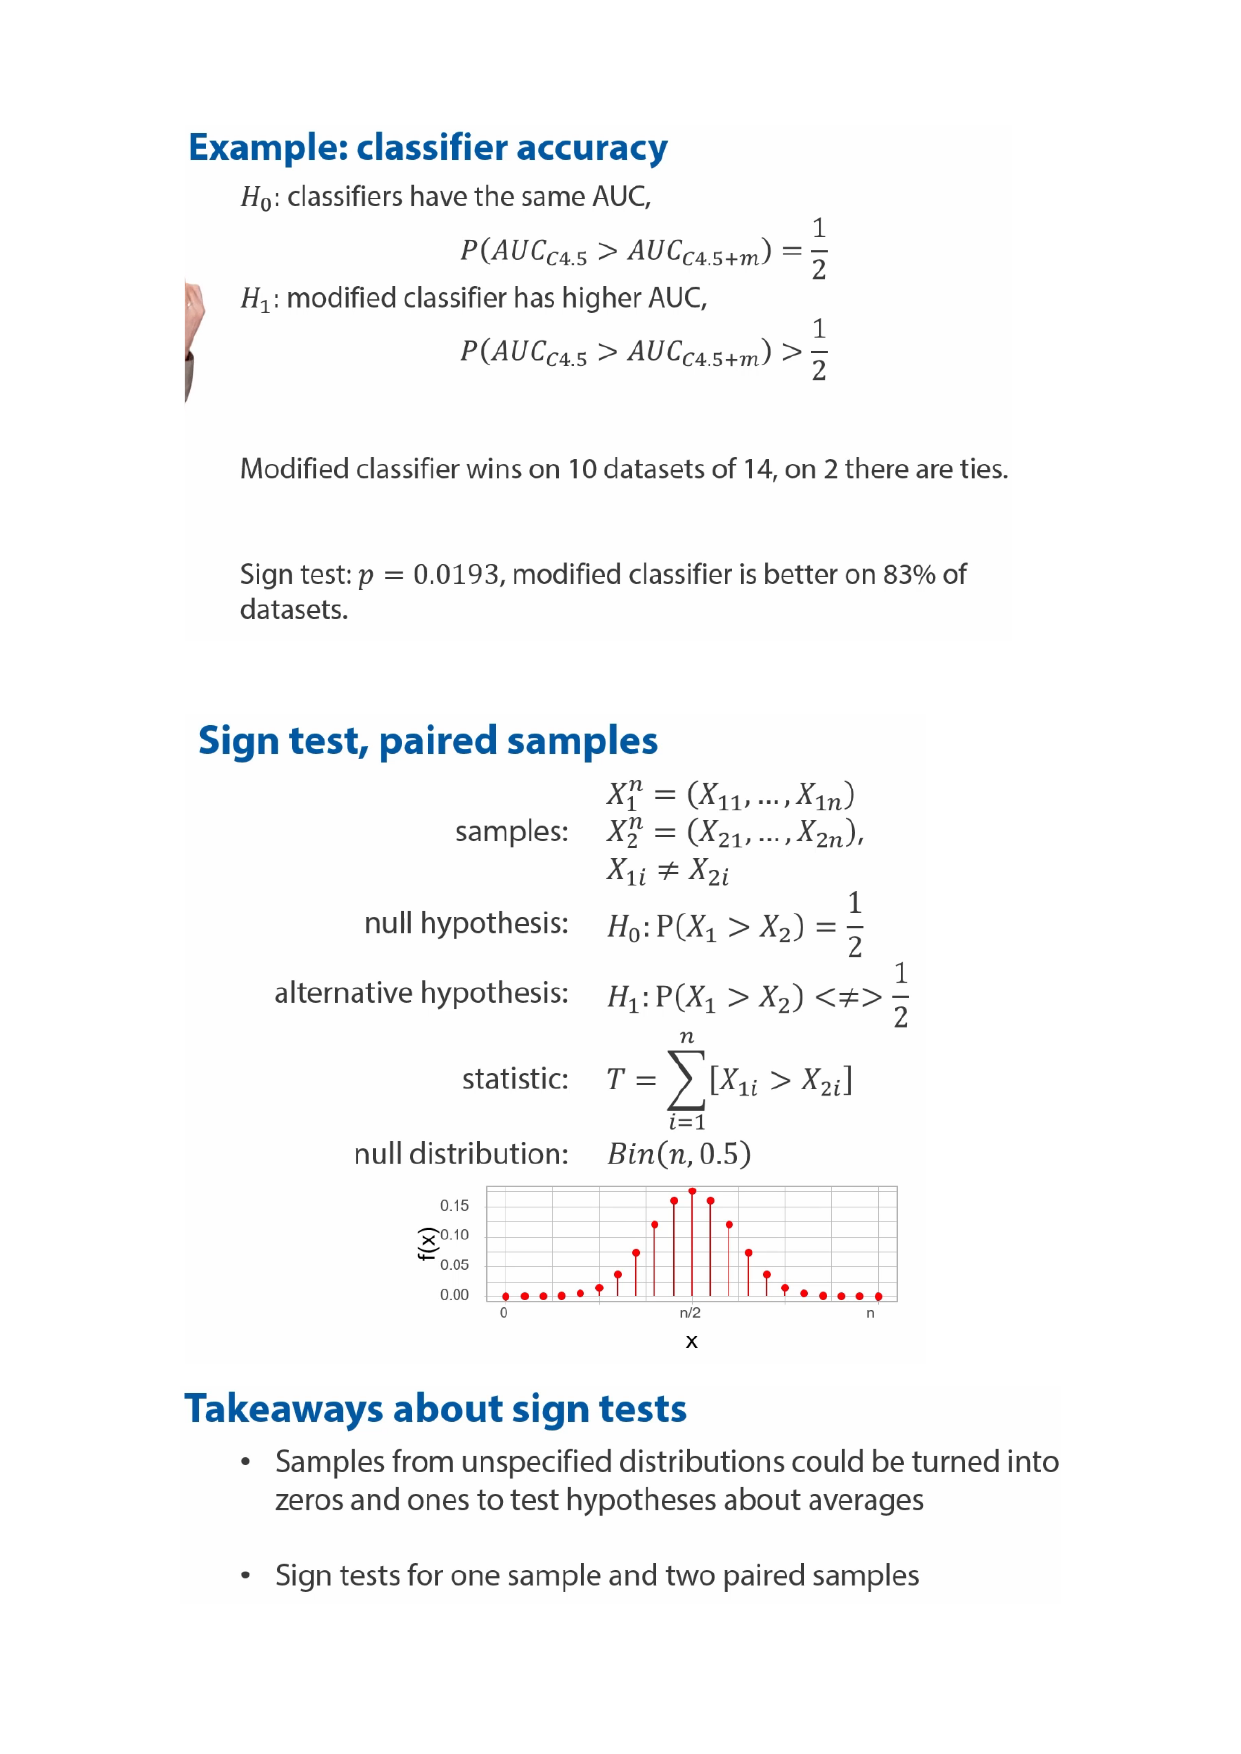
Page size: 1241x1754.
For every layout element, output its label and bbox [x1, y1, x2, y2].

picture [179, 1386, 1061, 1604]
picture [184, 125, 1013, 641]
picture [184, 714, 926, 1364]
